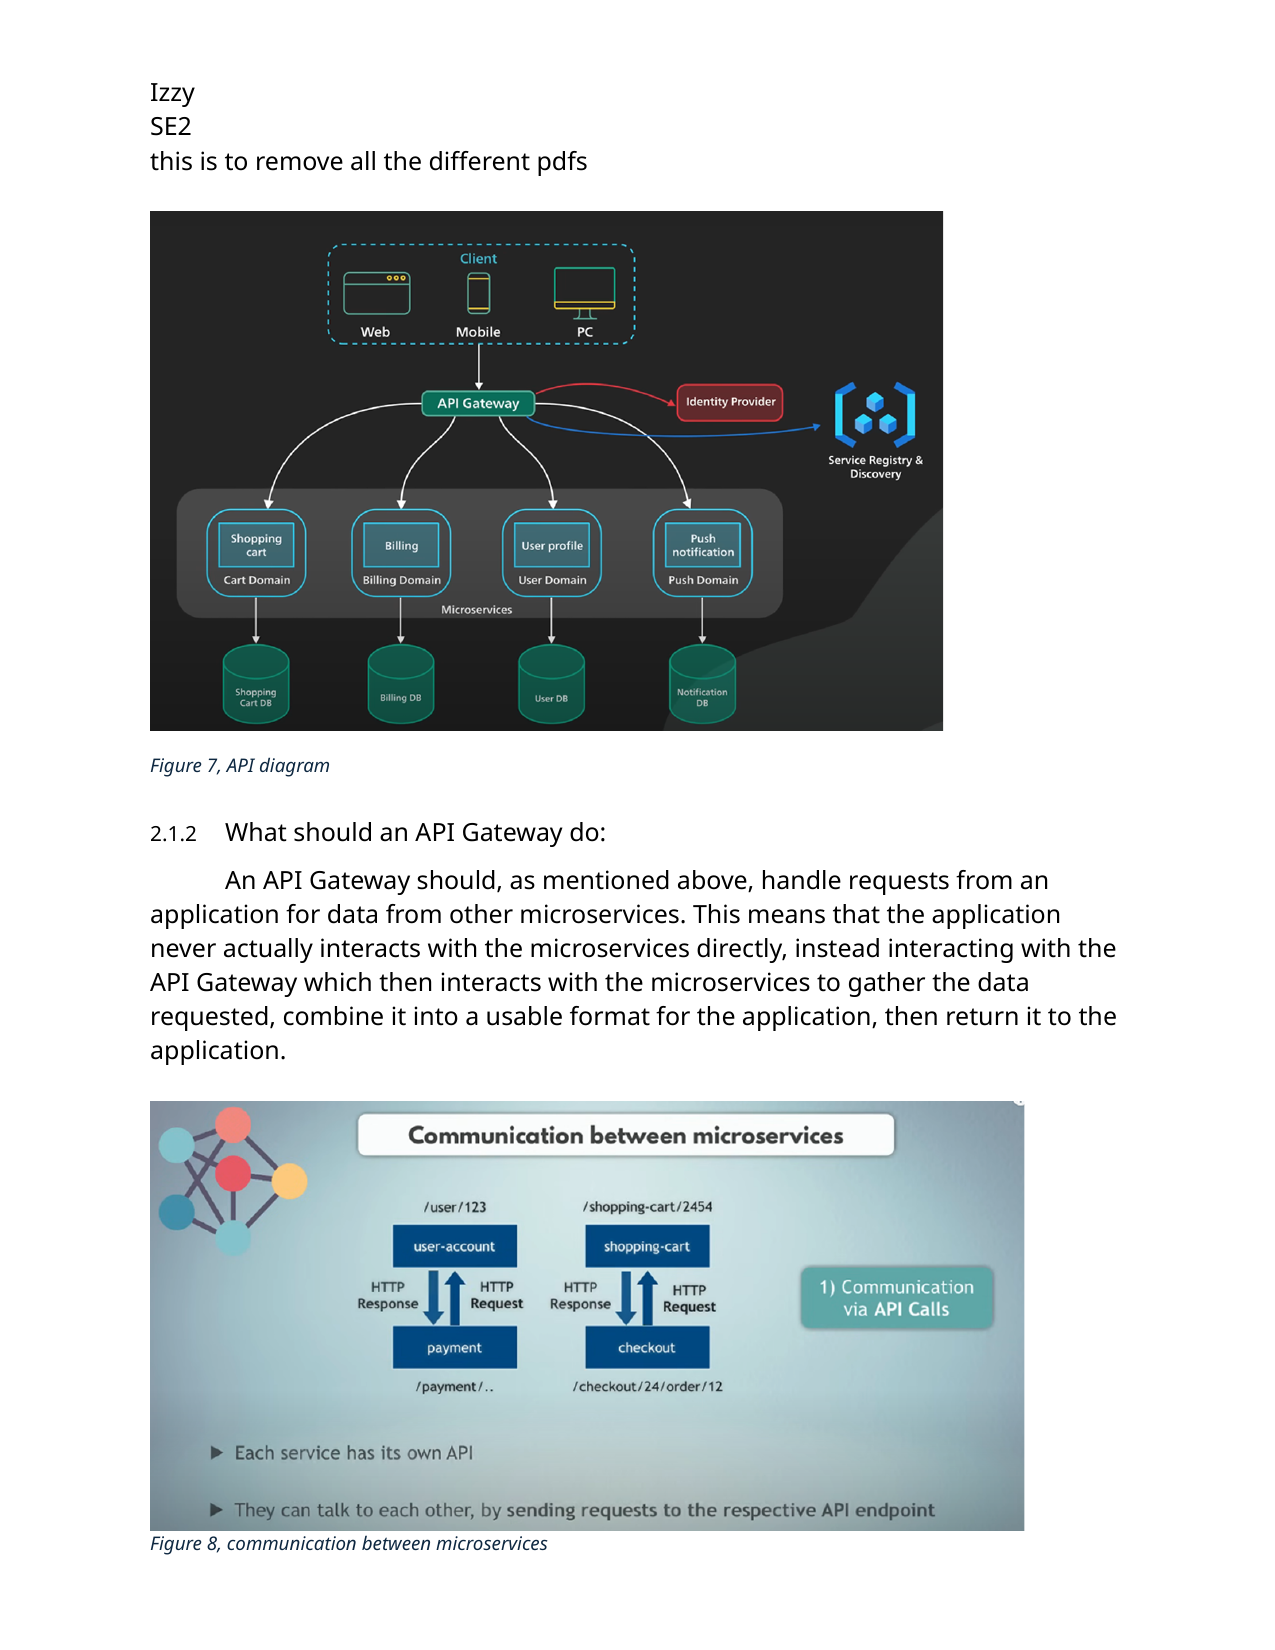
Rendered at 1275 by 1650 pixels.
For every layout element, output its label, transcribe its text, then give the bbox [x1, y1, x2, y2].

text Figure 7, API diagram [150, 752, 1125, 778]
text Figure 8, communication between microservices [150, 1531, 1125, 1556]
subtitle What should an API Gateway do: [150, 815, 1125, 849]
text An API Gateway should, as mentioned above, handle requests from an application for data from other microservices. This means that the application never actually interacts with the microservices directly, instead interacting with the API Gateway which then interacts with the microservices to gather the data requested, combine it into a usable format for the application, then return it to the application. [150, 863, 1125, 1067]
